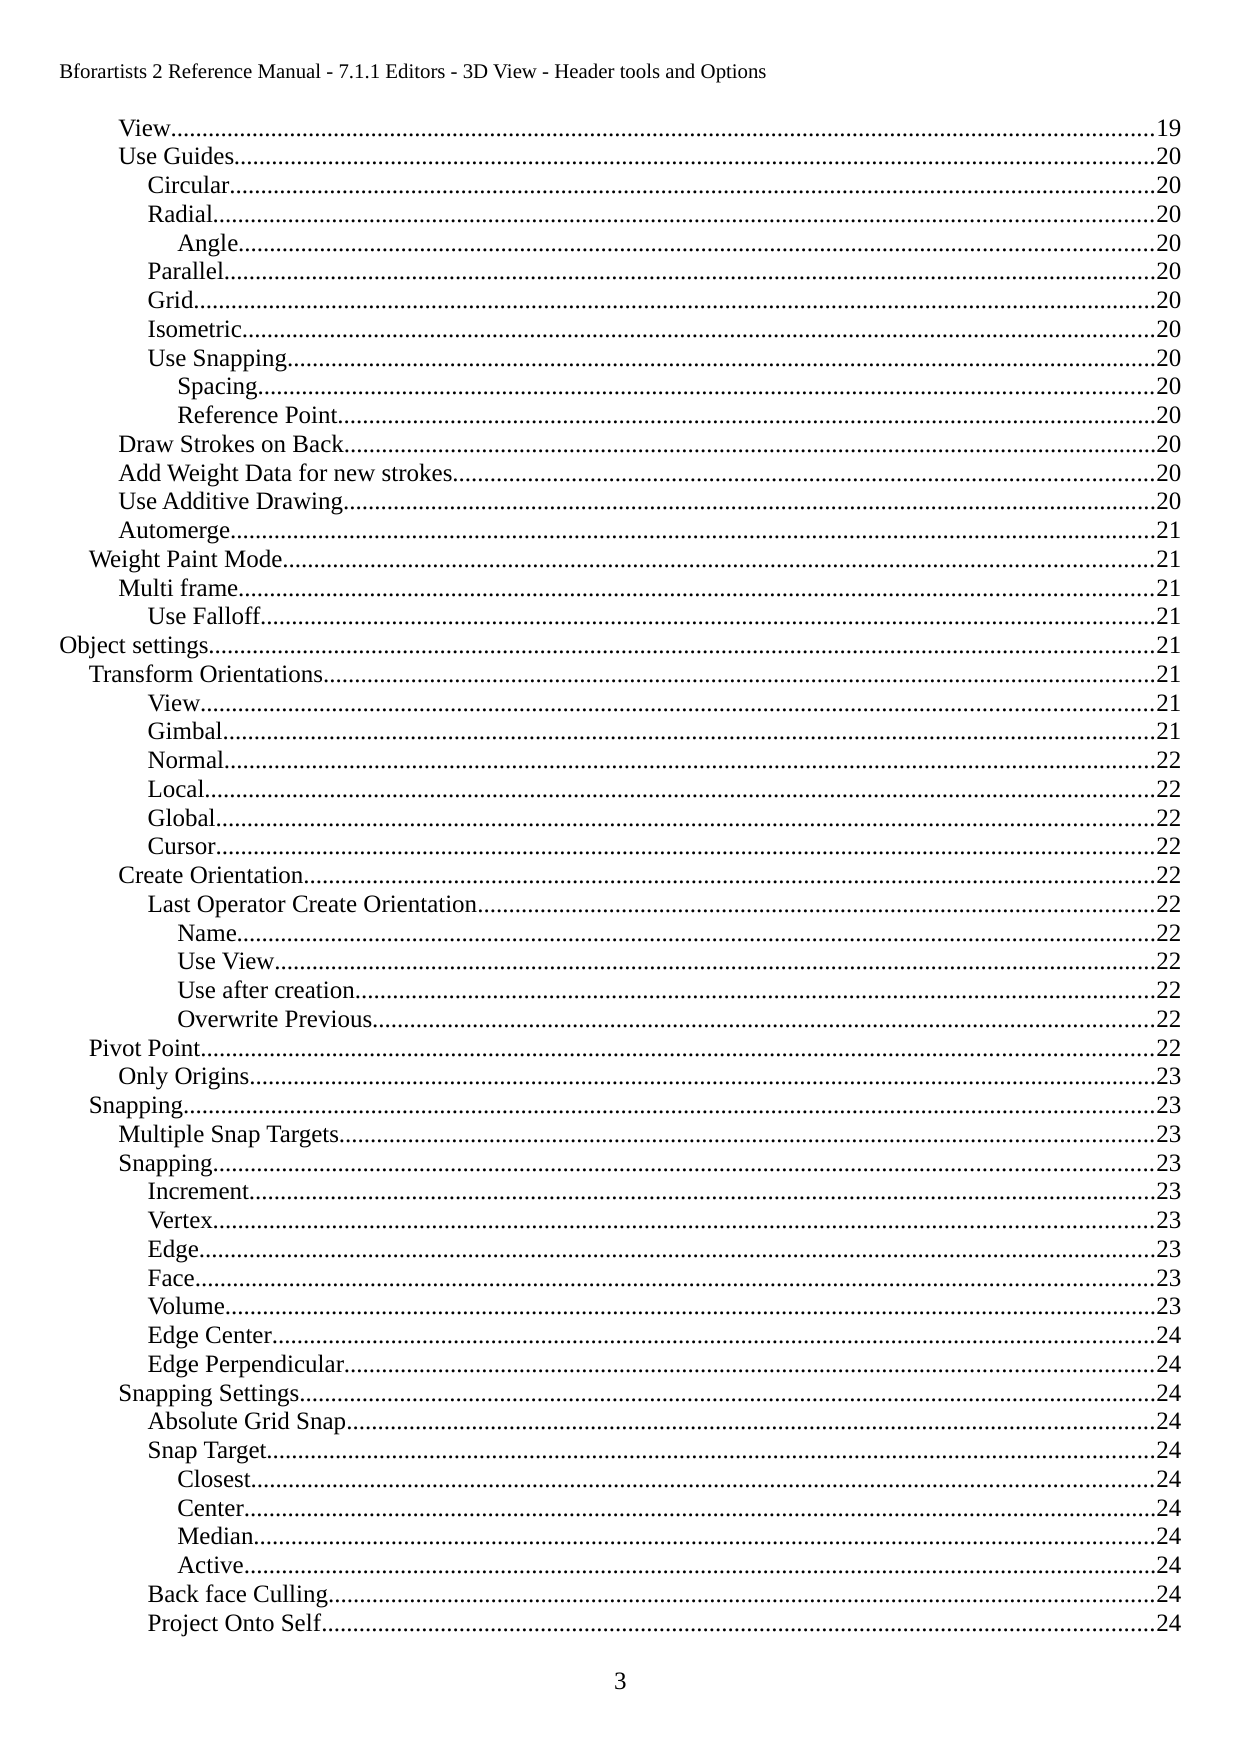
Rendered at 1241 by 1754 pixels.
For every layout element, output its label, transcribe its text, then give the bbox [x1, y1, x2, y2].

text Radial 20 [147, 199, 1181, 228]
text Closest 24 [177, 1464, 1181, 1493]
text Normal 22 [147, 745, 1181, 774]
text Add Weight Data for new strokes 20 [118, 458, 1181, 486]
text Multi frame 21 [118, 573, 1181, 601]
text Increment 23 [147, 1176, 1181, 1205]
text Isometric 20 [147, 314, 1181, 343]
text Use after creation 22 [177, 975, 1181, 1004]
text Vertex 23 [147, 1205, 1181, 1234]
text Weight Paint Mode 21 [88, 544, 1181, 573]
text Transform Orientations 21 [88, 659, 1181, 688]
text Angle 20 [177, 228, 1181, 256]
text Parallel 20 [147, 256, 1181, 285]
text Snap Target 24 [147, 1435, 1181, 1464]
text Object settings 21 [59, 630, 1181, 659]
text Grid 20 [147, 285, 1181, 314]
text Global 22 [147, 803, 1181, 831]
text View 21 [147, 688, 1181, 716]
text Snapping 23 [118, 1148, 1181, 1176]
text Volume 23 [147, 1291, 1181, 1320]
text Gimbal 21 [147, 716, 1181, 745]
text Spacing 20 [177, 371, 1181, 400]
text Use Guides 20 [118, 141, 1181, 170]
text Edge Perpendicular 24 [147, 1349, 1181, 1378]
text Use Snapping 20 [147, 343, 1181, 371]
text Face 23 [147, 1263, 1181, 1291]
text Automerge 21 [118, 515, 1181, 544]
text Multiple Snap Targets 23 [118, 1119, 1181, 1148]
text Snapping Settings 24 [118, 1378, 1181, 1406]
text Absolute Grid Snap 24 [147, 1406, 1181, 1435]
text Overwrite Previous 22 [177, 1004, 1181, 1033]
text Edge Center 24 [147, 1320, 1181, 1349]
text Local 22 [147, 774, 1181, 803]
text Pivot Point 22 [88, 1033, 1181, 1061]
text Use View 22 [177, 946, 1181, 975]
text View 19 [118, 113, 1181, 141]
text Create Orientation 22 [118, 860, 1181, 889]
text Center 24 [177, 1493, 1181, 1521]
text Draw Strokes on Back 20 [118, 429, 1181, 458]
text Last Operator Create Orientation 22 [147, 889, 1181, 918]
text Use Additive Drawing 20 [118, 486, 1181, 515]
text Median 24 [177, 1521, 1181, 1550]
text Use Falloff 21 [147, 601, 1181, 630]
text Cursor 22 [147, 831, 1181, 860]
text Snapping 23 [88, 1090, 1181, 1119]
text Project Onto Self 24 [147, 1608, 1181, 1636]
text Edge 23 [147, 1234, 1181, 1263]
text Name 22 [177, 918, 1181, 946]
text Circular 20 [147, 170, 1181, 199]
text Only Origins 23 [118, 1061, 1181, 1090]
text Reference Point 20 [177, 400, 1181, 429]
text Back face Culling 24 [147, 1579, 1181, 1608]
text Active 24 [177, 1550, 1181, 1579]
